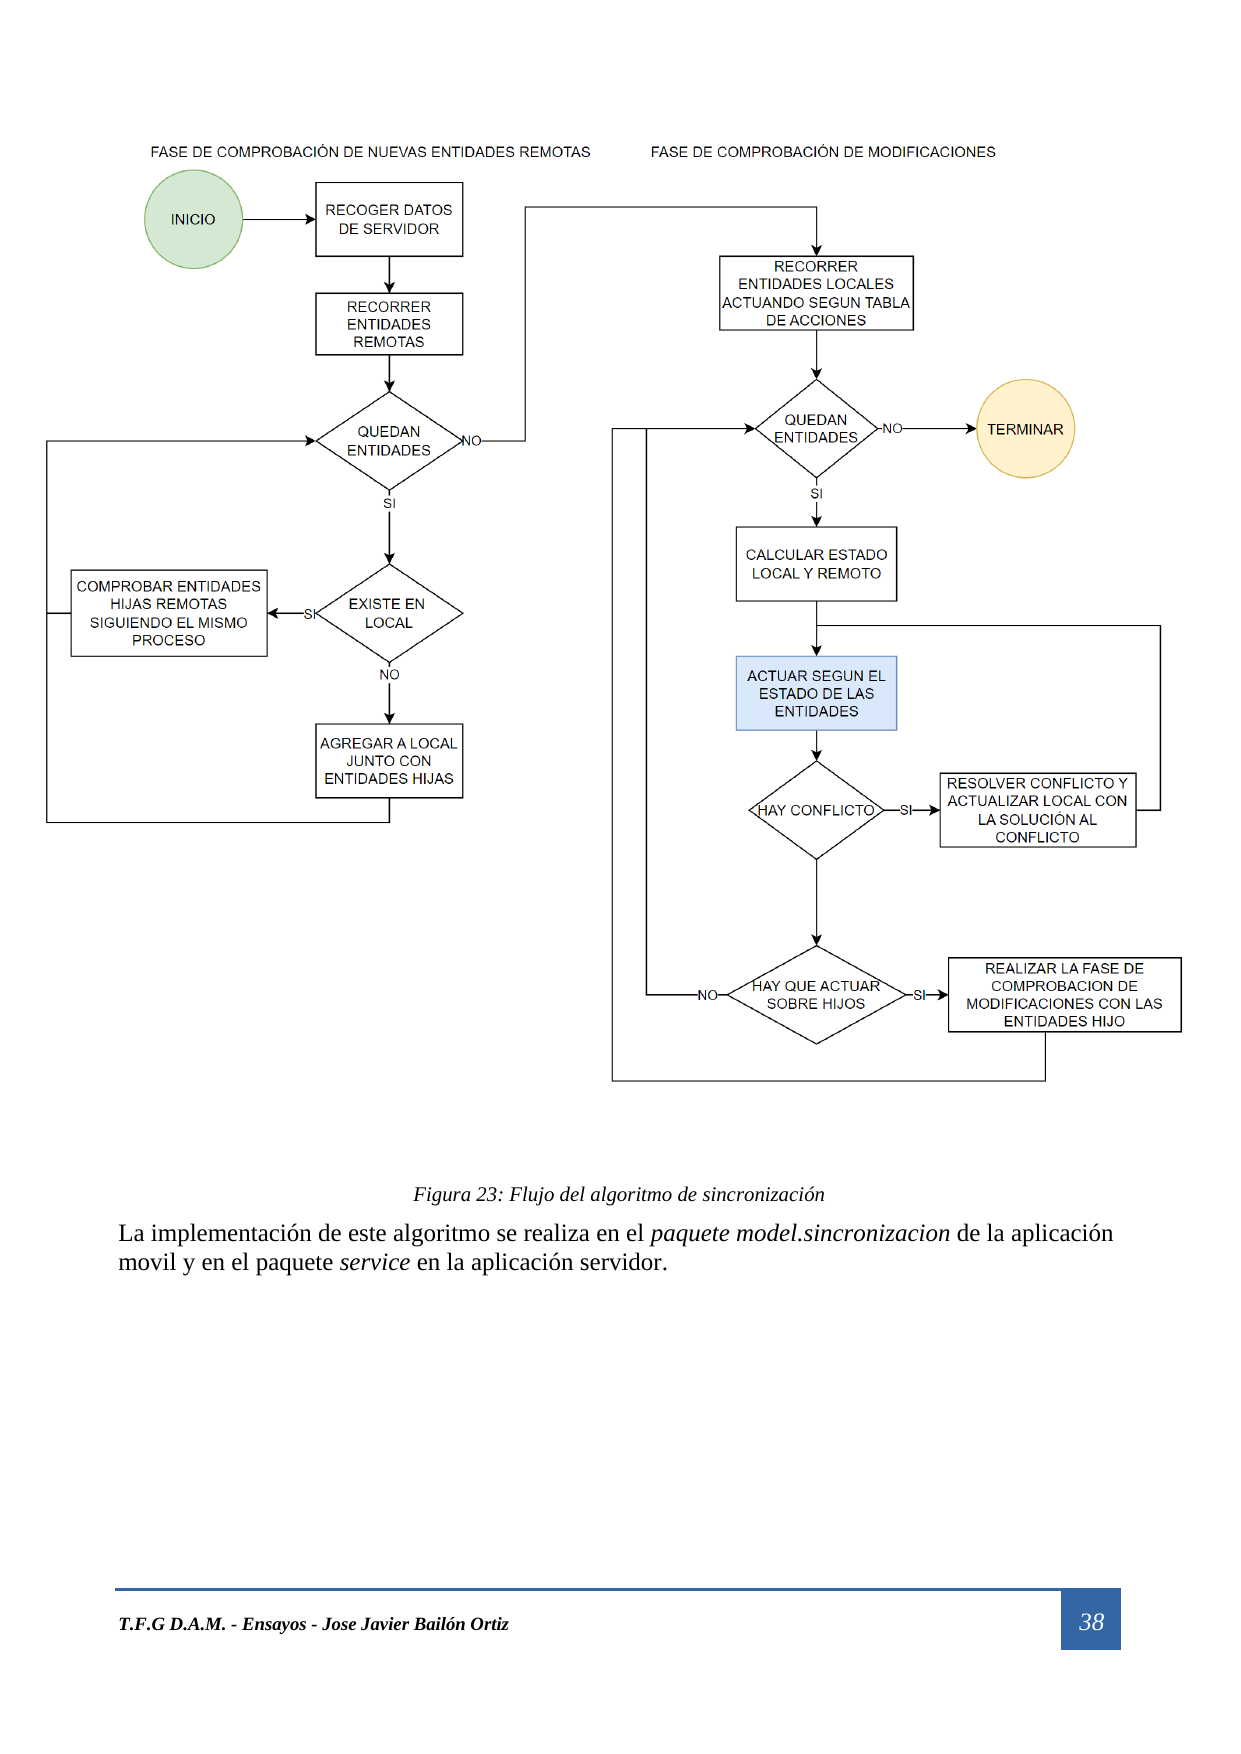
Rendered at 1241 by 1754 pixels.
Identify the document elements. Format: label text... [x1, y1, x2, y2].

picture [44, 144, 1185, 1083]
text La implementación de este algoritmo se realiza en el paquete model.sincronizacion de la aplicación movil y en el paquete service en la aplicación servidor. [118, 1218, 1122, 1276]
text Figura 23: Flujo del algoritmo de sincronización [118, 1181, 1122, 1206]
